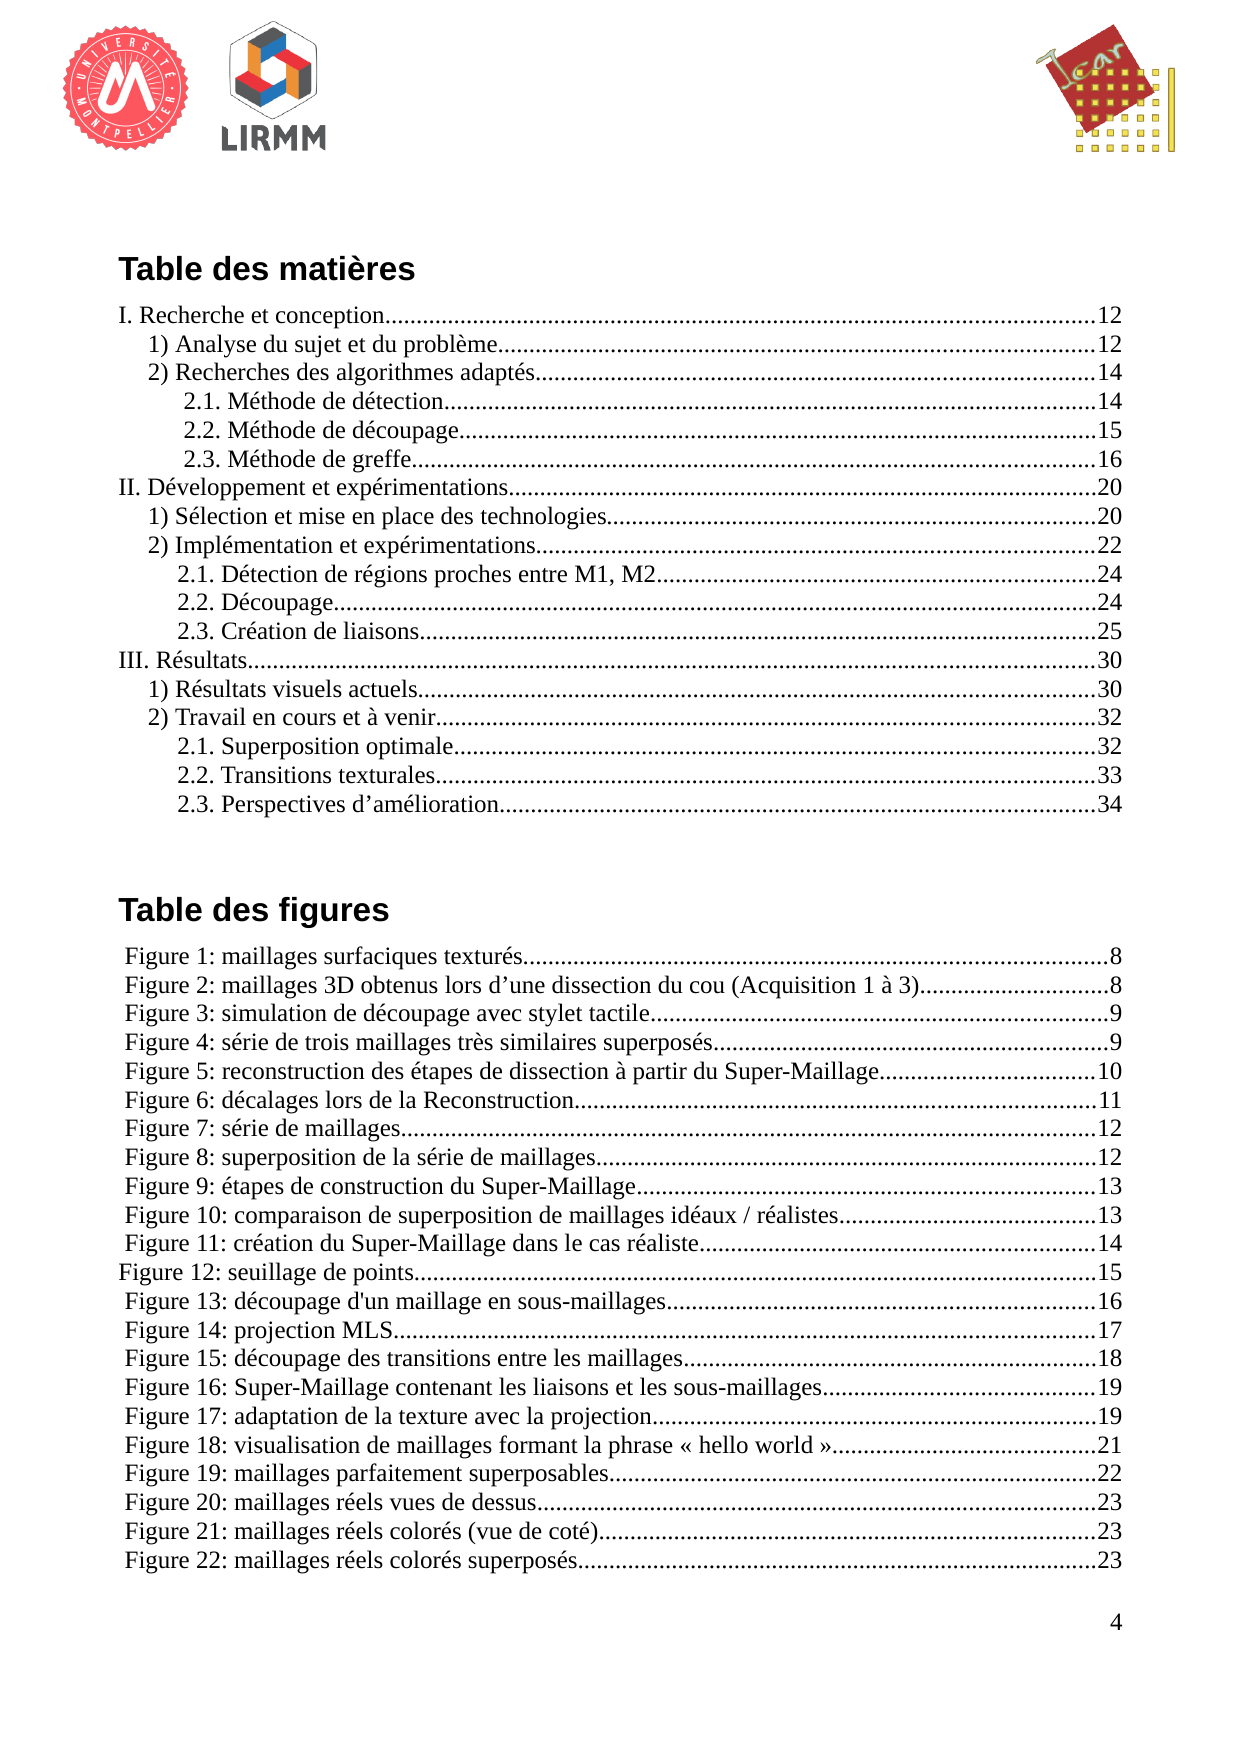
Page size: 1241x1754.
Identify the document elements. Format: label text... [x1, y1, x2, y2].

text Figure 3: simulation de découpage avec stylet tactile 9 [118, 998, 1122, 1027]
text 1) Sélection et mise en place des technologies 20 [148, 501, 1122, 530]
text Figure 7: série de maillages 12 [118, 1113, 1122, 1142]
text Figure 1: maillages surfaciques texturés. 8 [118, 941, 1122, 970]
picture [1025, 6, 1177, 154]
text Figure 13: découpage d'un maillage en sous-maillages 16 [118, 1286, 1122, 1315]
text 2.1. Détection de régions proches entre M1, M2 24 [177, 559, 1122, 587]
text II. Développement et expérimentations 20 [118, 472, 1122, 501]
text 2.1. Superposition optimale 32 [177, 731, 1122, 760]
text Figure 4: série de trois maillages très similaires superposés 9 [118, 1027, 1122, 1056]
text Figure 8: superposition de la série de maillages 12 [118, 1142, 1122, 1171]
text 2.3. Méthode de greffe 16 [177, 444, 1122, 472]
text Figure 6: décalages lors de la Reconstruction. 11 [118, 1085, 1122, 1113]
text Figure 10: comparaison de superposition de maillages idéaux / réalistes 13 [118, 1200, 1122, 1228]
text 2.3. Création de liaisons 25 [177, 616, 1122, 645]
text Figure 21: maillages réels colorés (vue de coté) 23 [118, 1516, 1122, 1545]
text 2) Implémentation et expérimentations 22 [148, 530, 1122, 559]
text 2) Recherches des algorithmes adaptés 14 [148, 357, 1122, 386]
text Figure 17: adaptation de la texture avec la projection 19 [118, 1401, 1122, 1430]
text 2.2. Découpage 24 [177, 587, 1122, 616]
text Figure 20: maillages réels vues de dessus 23 [118, 1487, 1122, 1516]
subtitle Table des matières [118, 249, 1122, 287]
text Figure 9: étapes de construction du Super-Maillage 13 [118, 1171, 1122, 1200]
text I. Recherche et conception 12 [118, 300, 1122, 329]
text 2.2. Transitions texturales 33 [177, 760, 1122, 789]
text Figure 16: Super-Maillage contenant les liaisons et les sous-maillages 19 [118, 1372, 1122, 1401]
text Figure 11: création du Super-Maillage dans le cas réaliste 14 [118, 1228, 1122, 1257]
text 2.3. Perspectives d’amélioration 34 [177, 789, 1122, 817]
text Figure 18: visualisation de maillages formant la phrase « hello world » 21 [118, 1430, 1122, 1458]
text 1) Résultats visuels actuels 30 [148, 674, 1122, 702]
text Figure 12: seuillage de points. 15 [118, 1257, 1122, 1286]
text 2.1. Méthode de détection 14 [177, 386, 1122, 415]
text 1) Analyse du sujet et du problème 12 [148, 329, 1122, 357]
text Figure 5: reconstruction des étapes de dissection à partir du Super-Maillage 10 [118, 1056, 1122, 1085]
text Figure 14: projection MLS 17 [118, 1315, 1122, 1343]
picture [57, 13, 201, 156]
text 2) Travail en cours et à venir 32 [148, 702, 1122, 731]
picture [203, 16, 343, 155]
subtitle Table des figures [118, 890, 1122, 928]
text 2.2. Méthode de découpage 15 [177, 415, 1122, 444]
text Figure 15: découpage des transitions entre les maillages 18 [118, 1343, 1122, 1372]
text III. Résultats 30 [118, 645, 1122, 674]
text Figure 22: maillages réels colorés superposés 23 [118, 1545, 1122, 1573]
text Figure 19: maillages parfaitement superposables 22 [118, 1458, 1122, 1487]
text Figure 2: maillages 3D obtenus lors d’une dissection du cou (Acquisition 1 à 3) 8 [118, 970, 1122, 998]
